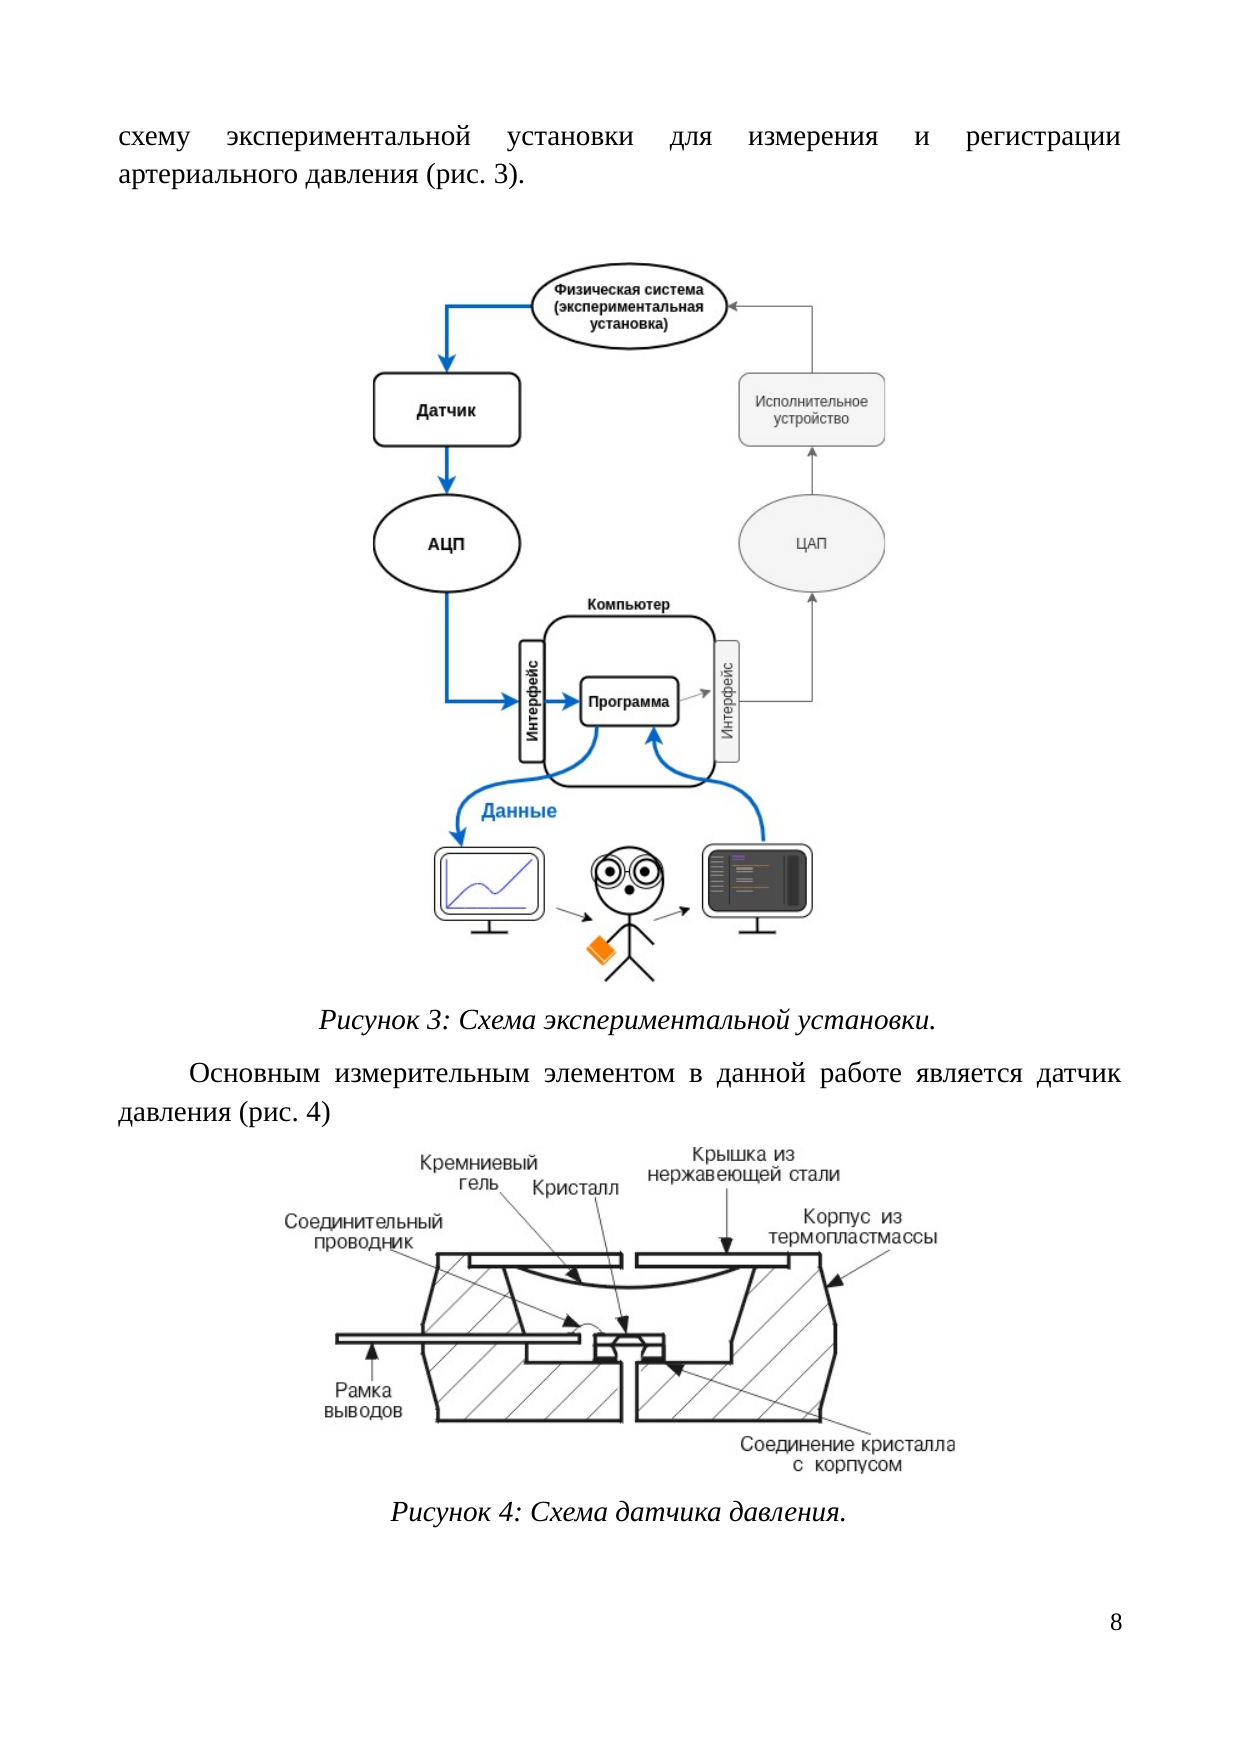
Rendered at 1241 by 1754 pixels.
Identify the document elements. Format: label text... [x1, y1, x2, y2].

picture [284, 1147, 956, 1475]
text схему экспериментальной установки для измерения и регистрации артериального давления (рис. 3). [118, 118, 1122, 190]
text Рисунок 3: Схема экспериментальной установки. [118, 1002, 1122, 1036]
picture [372, 262, 886, 983]
text Основным измерительным элементом в данной работе является датчик давления (рис. 4) [118, 1055, 1122, 1127]
text Рисунок 4: Схема датчика давления. [118, 1494, 1122, 1528]
